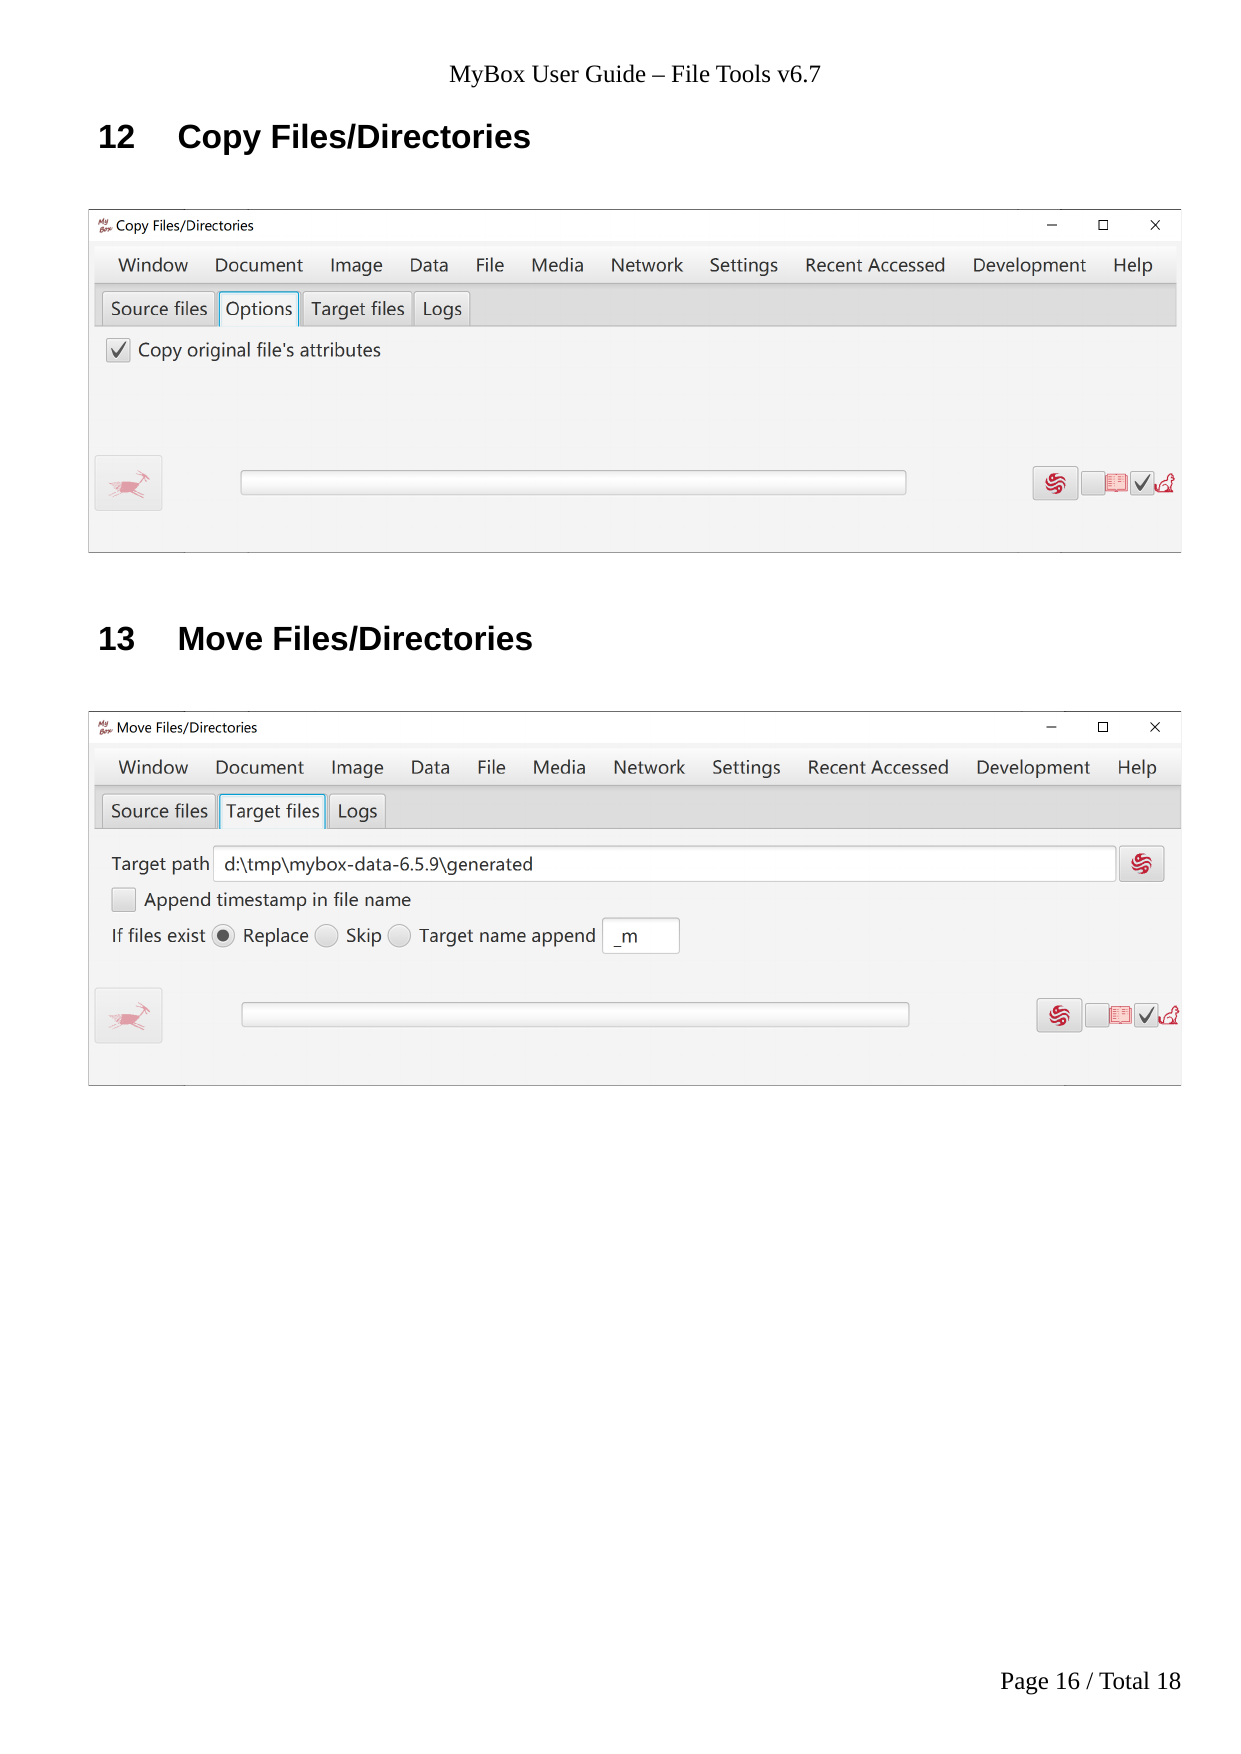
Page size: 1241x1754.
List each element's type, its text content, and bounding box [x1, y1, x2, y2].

picture [88, 209, 1182, 553]
subtitle Move Files/Directories [88, 619, 1181, 658]
subtitle Copy Files/Directories [88, 117, 1181, 156]
picture [88, 711, 1182, 1086]
